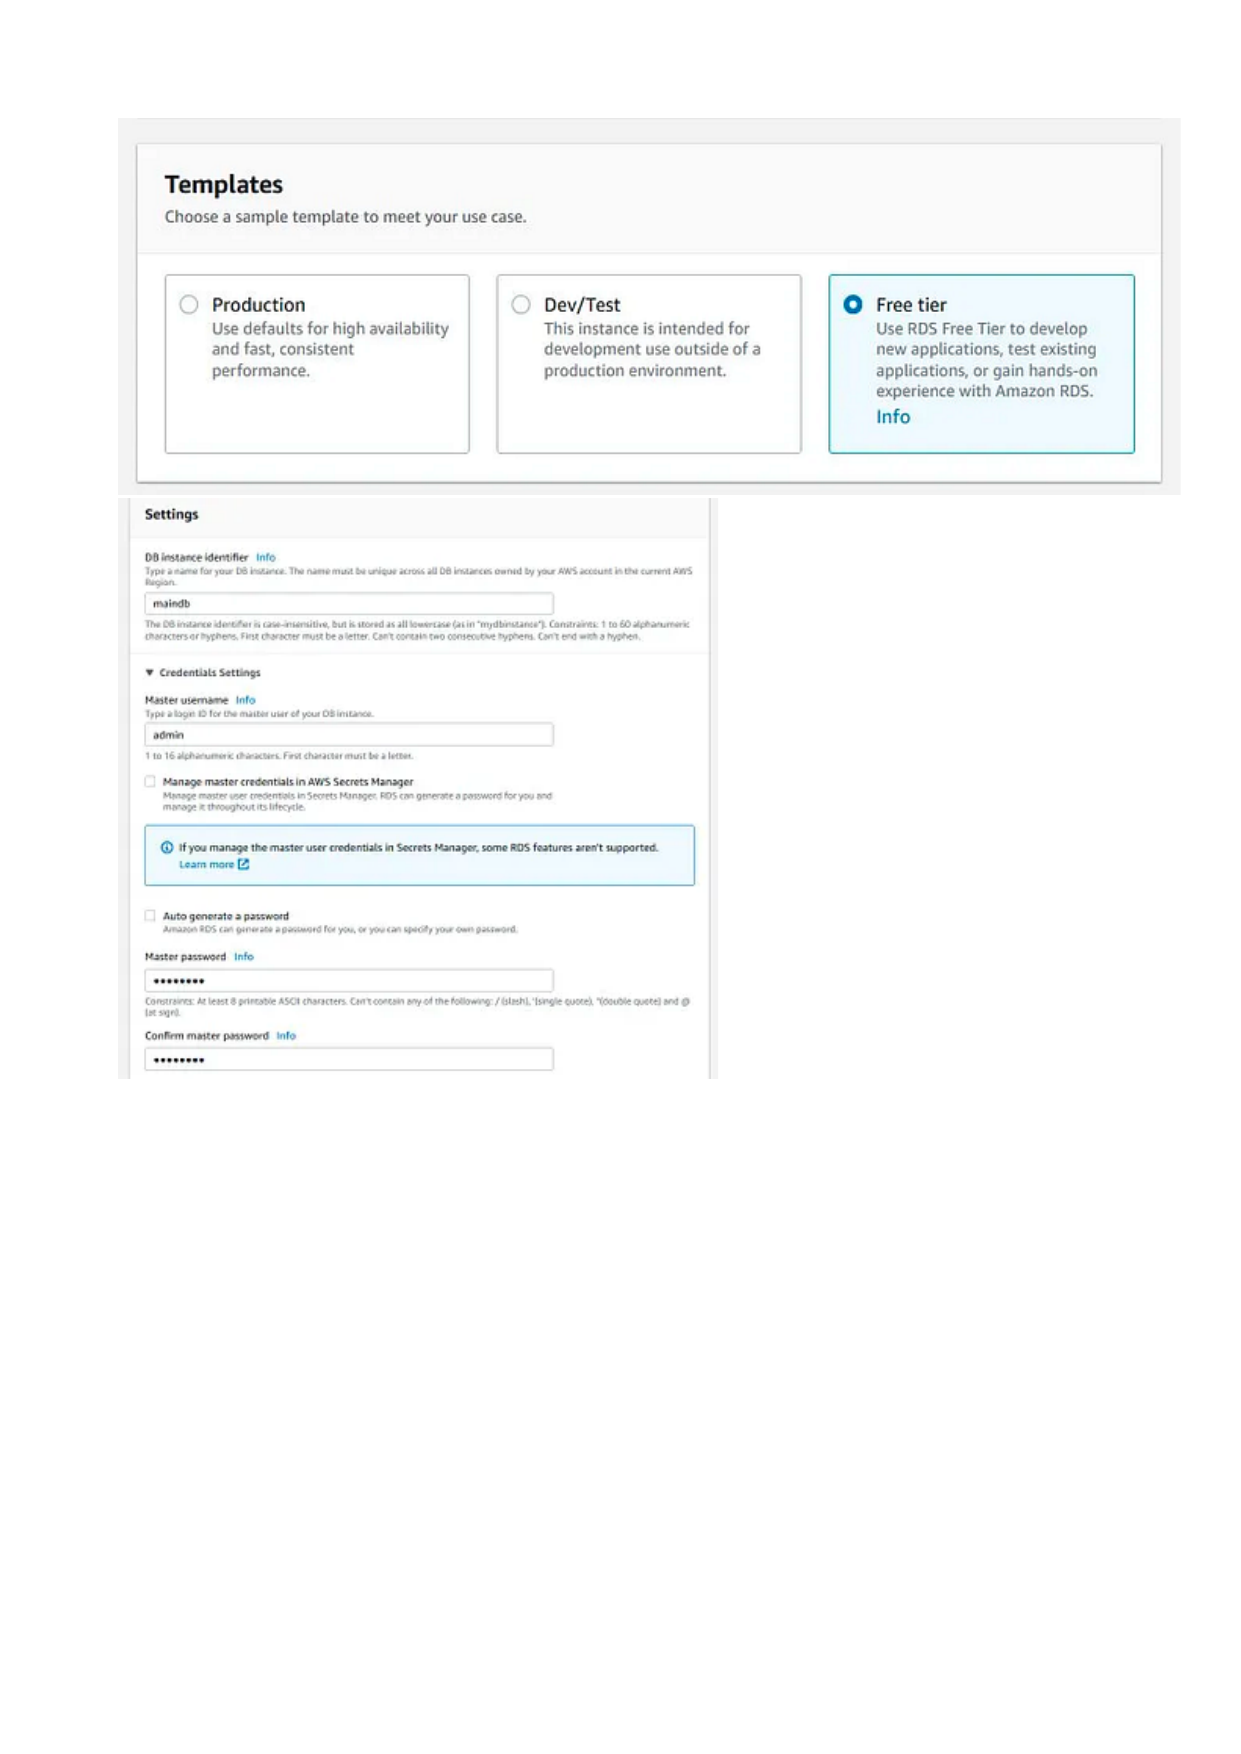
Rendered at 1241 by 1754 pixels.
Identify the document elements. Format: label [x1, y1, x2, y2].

picture [118, 118, 1181, 495]
picture [118, 498, 719, 1079]
